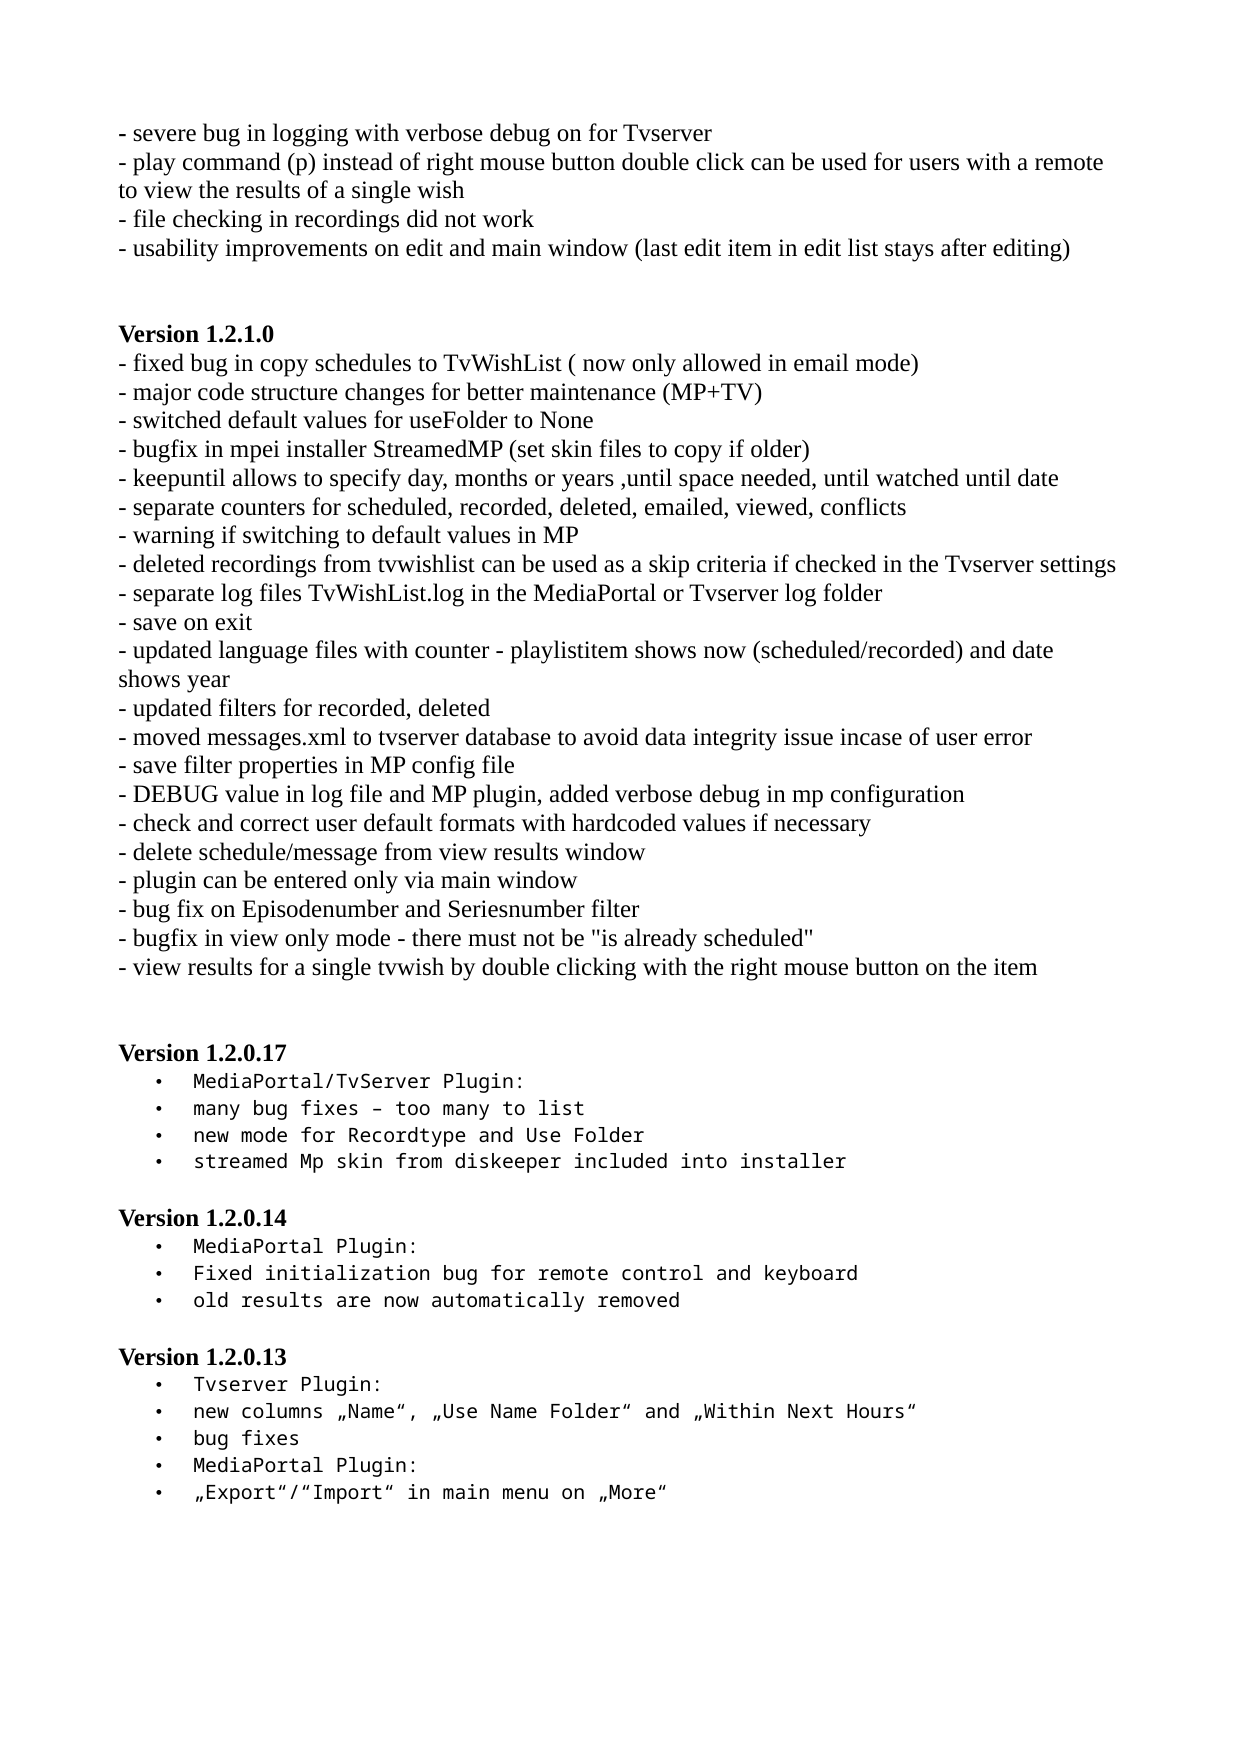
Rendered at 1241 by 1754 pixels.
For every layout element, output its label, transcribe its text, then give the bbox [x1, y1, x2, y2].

text - switched default values for useFolder to None [118, 406, 1122, 434]
text Version 1.2.1.0 [118, 319, 1122, 348]
text - bugfix in view only mode - there must not be "is already scheduled" [118, 923, 1122, 952]
text - major code structure changes for better maintenance (MP+TV) [118, 377, 1122, 406]
list MediaPortal/TvServer Plugin: [156, 1067, 1122, 1094]
text - keepuntil allows to specify day, months or years ,until space needed, until watched until date [118, 463, 1122, 492]
text - file checking in recordings did not work [118, 204, 1122, 233]
text - deleted recordings from tvwishlist can be used as a skip criteria if checked in the Tvserver settings [118, 549, 1122, 578]
list bug fixes [156, 1425, 1122, 1452]
list new columns „Name“, „Use Name Folder“ and „Within Next Hours“ [156, 1398, 1122, 1425]
text - check and correct user default formats with hardcoded values if necessary [118, 808, 1122, 837]
text - updated language files with counter - playlistitem shows now (scheduled/recorded) and date shows year [118, 636, 1122, 693]
text - usability improvements on edit and main window (last edit item in edit list stays after editing) [118, 233, 1122, 262]
list new mode for Recordtype and Use Folder [156, 1121, 1122, 1148]
text Version 1.2.0.17 [118, 1038, 1122, 1067]
text - plugin can be entered only via main window [118, 866, 1122, 894]
text - bug fix on Episodenumber and Seriesnumber filter [118, 894, 1122, 923]
text - separate log files TvWishList.log in the MediaPortal or Tvserver log folder [118, 578, 1122, 607]
text - save on exit [118, 607, 1122, 636]
text - moved messages.xml to tvserver database to avoid data integrity issue incase of user error [118, 722, 1122, 751]
list Tvserver Plugin: [156, 1371, 1122, 1398]
list many bug fixes – too many to list [156, 1094, 1122, 1121]
text Version 1.2.0.14 [118, 1203, 1122, 1232]
text - DEBUG value in log file and MP plugin, added verbose debug in mp configuration [118, 779, 1122, 808]
text - delete schedule/message from view results window [118, 837, 1122, 866]
list „Export“/“Import“ in main menu on „More“ [156, 1479, 1122, 1506]
text Version 1.2.0.13 [118, 1342, 1122, 1371]
list streamed Mp skin from diskeeper included into installer [156, 1148, 1122, 1175]
text - separate counters for scheduled, recorded, deleted, emailed, viewed, conflicts [118, 492, 1122, 521]
text - fixed bug in copy schedules to TvWishList ( now only allowed in email mode) [118, 348, 1122, 377]
list old results are now automatically removed [156, 1286, 1122, 1313]
list MediaPortal Plugin: [156, 1452, 1122, 1479]
text - bugfix in mpei installer StreamedMP (set skin files to copy if older) [118, 434, 1122, 463]
text - warning if switching to default values in MP [118, 521, 1122, 549]
list MediaPortal Plugin: [156, 1232, 1122, 1259]
text - severe bug in logging with verbose debug on for Tvserver [118, 118, 1122, 147]
text - play command (p) instead of right mouse button double click can be used for users with a remote to view the results of a single wish [118, 147, 1122, 204]
text - updated filters for recorded, deleted [118, 693, 1122, 722]
text - view results for a single tvwish by double clicking with the right mouse button on the item [118, 952, 1122, 981]
text - save filter properties in MP config file [118, 751, 1122, 779]
list Fixed initialization bug for remote control and keyboard [156, 1259, 1122, 1286]
